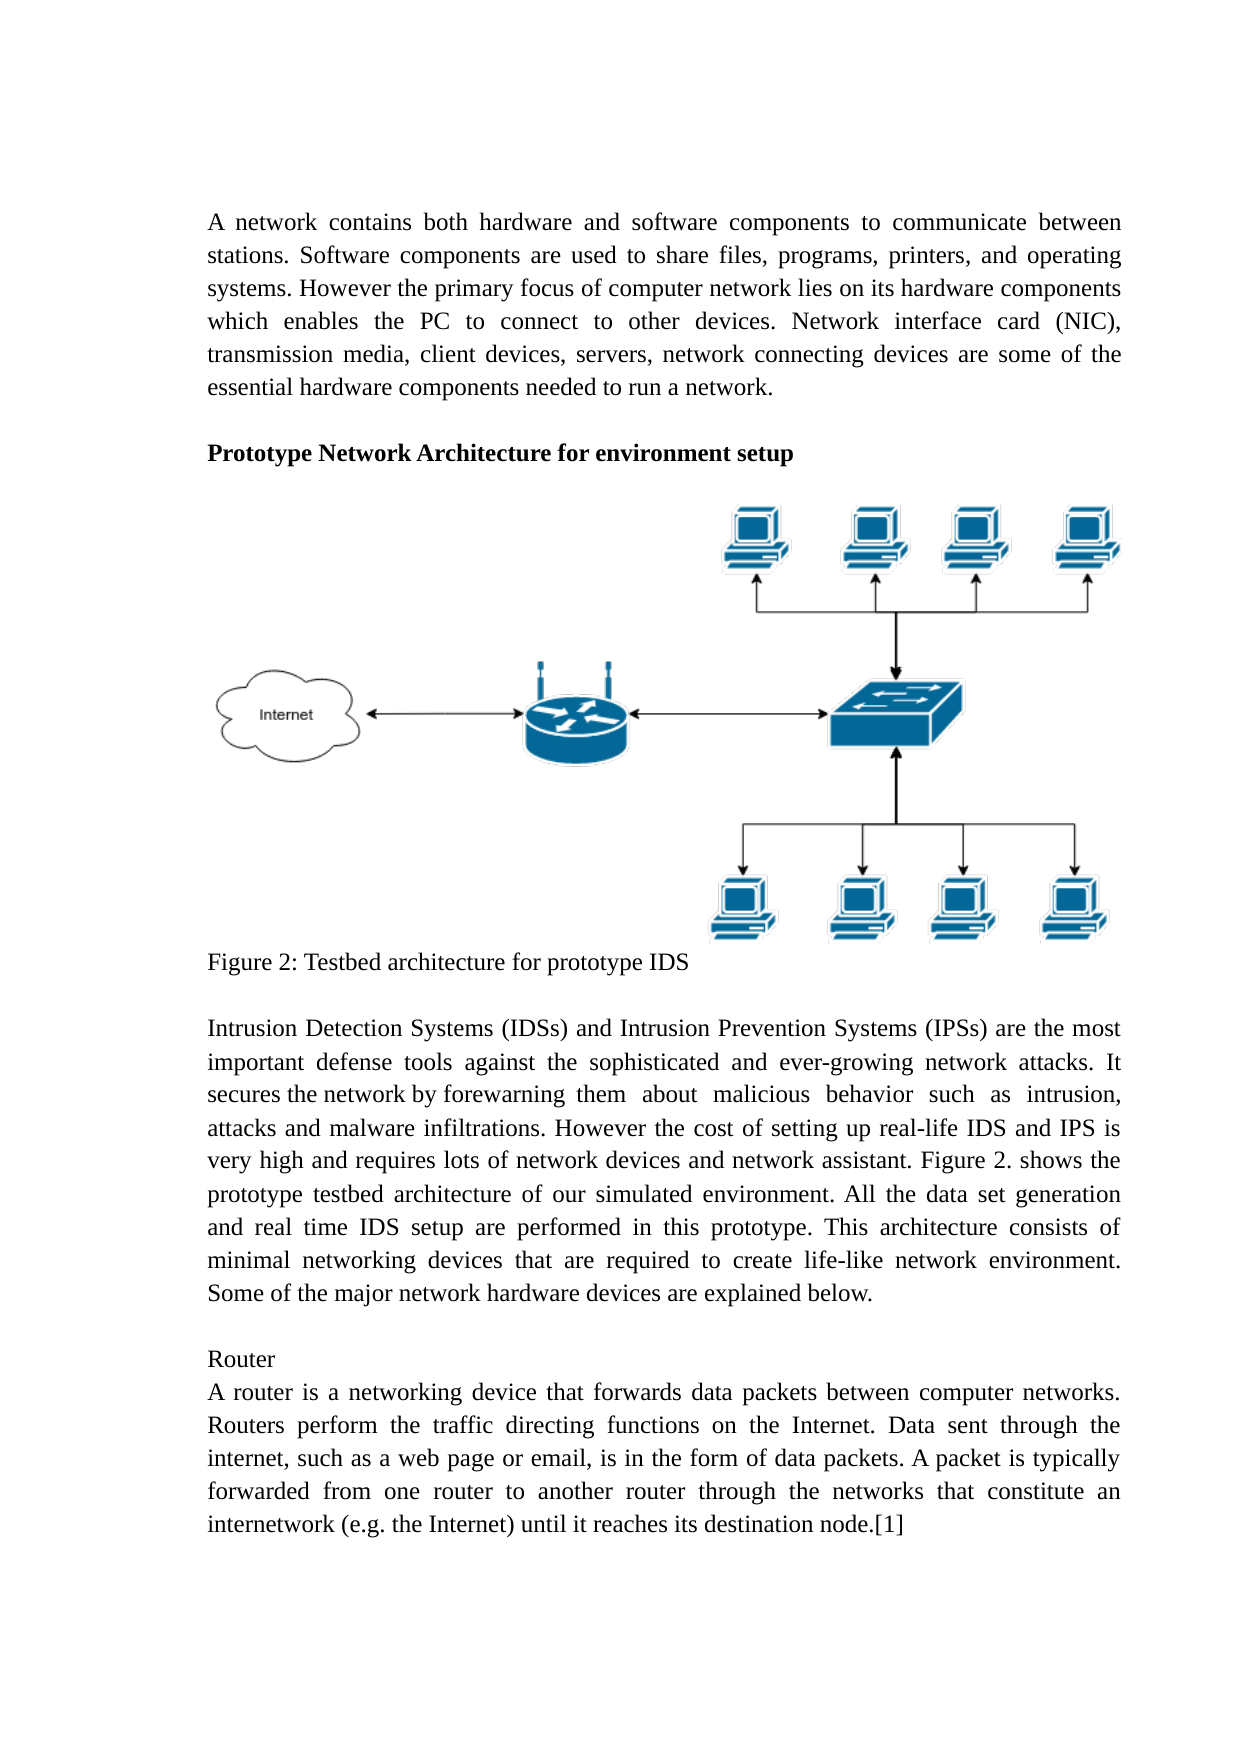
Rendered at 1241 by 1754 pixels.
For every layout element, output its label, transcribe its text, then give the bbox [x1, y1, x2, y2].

text A router is a networking device that forwards data packets between computer networks. Routers perform the traffic directing functions on the Internet. Data sent through the internet, such as a web page or email, is in the form of data packets. A packet is typically forwarded from one router to another router through the networks that constitute an internetwork (e.g. the Internet) until it reaches its destination node.[1] [207, 1377, 1122, 1538]
text Figure 2: Testbed architecture for prototype IDS [207, 944, 1122, 976]
text Router [207, 1344, 1122, 1372]
text Prototype Network Architecture for environment setup [207, 438, 1122, 467]
text A network contains both hardware and software components to communicate between stations. Software components are used to share files, programs, printers, and operating systems. However the primary focus of computer network lies on its hardware components which enables the PC to connect to other devices. Network interface card (NIC), transmission media, client devices, servers, network connecting devices are some of the essential hardware components needed to run a network. [207, 207, 1122, 401]
picture [207, 504, 1123, 944]
text Intrusion Detection Systems (IDSs) and Intrusion Prevention Systems (IPSs) are the most important defense tools against the sophisticated and ever-growing network attacks. It secures the network by forewarning them about malicious behavior such as intrusion, attacks and malware infiltrations. However the cost of setting up real-life IDS and IPS is very high and requires lots of network devices and network assistant. Figure 2. shows the prototype testbed architecture of our simulated environment. All the data set generation and real time IDS setup are performed in this prototype. This architecture consists of minimal networking devices that are required to create life-like network environment. Some of the major network hardware devices are explained below. [207, 1013, 1122, 1306]
